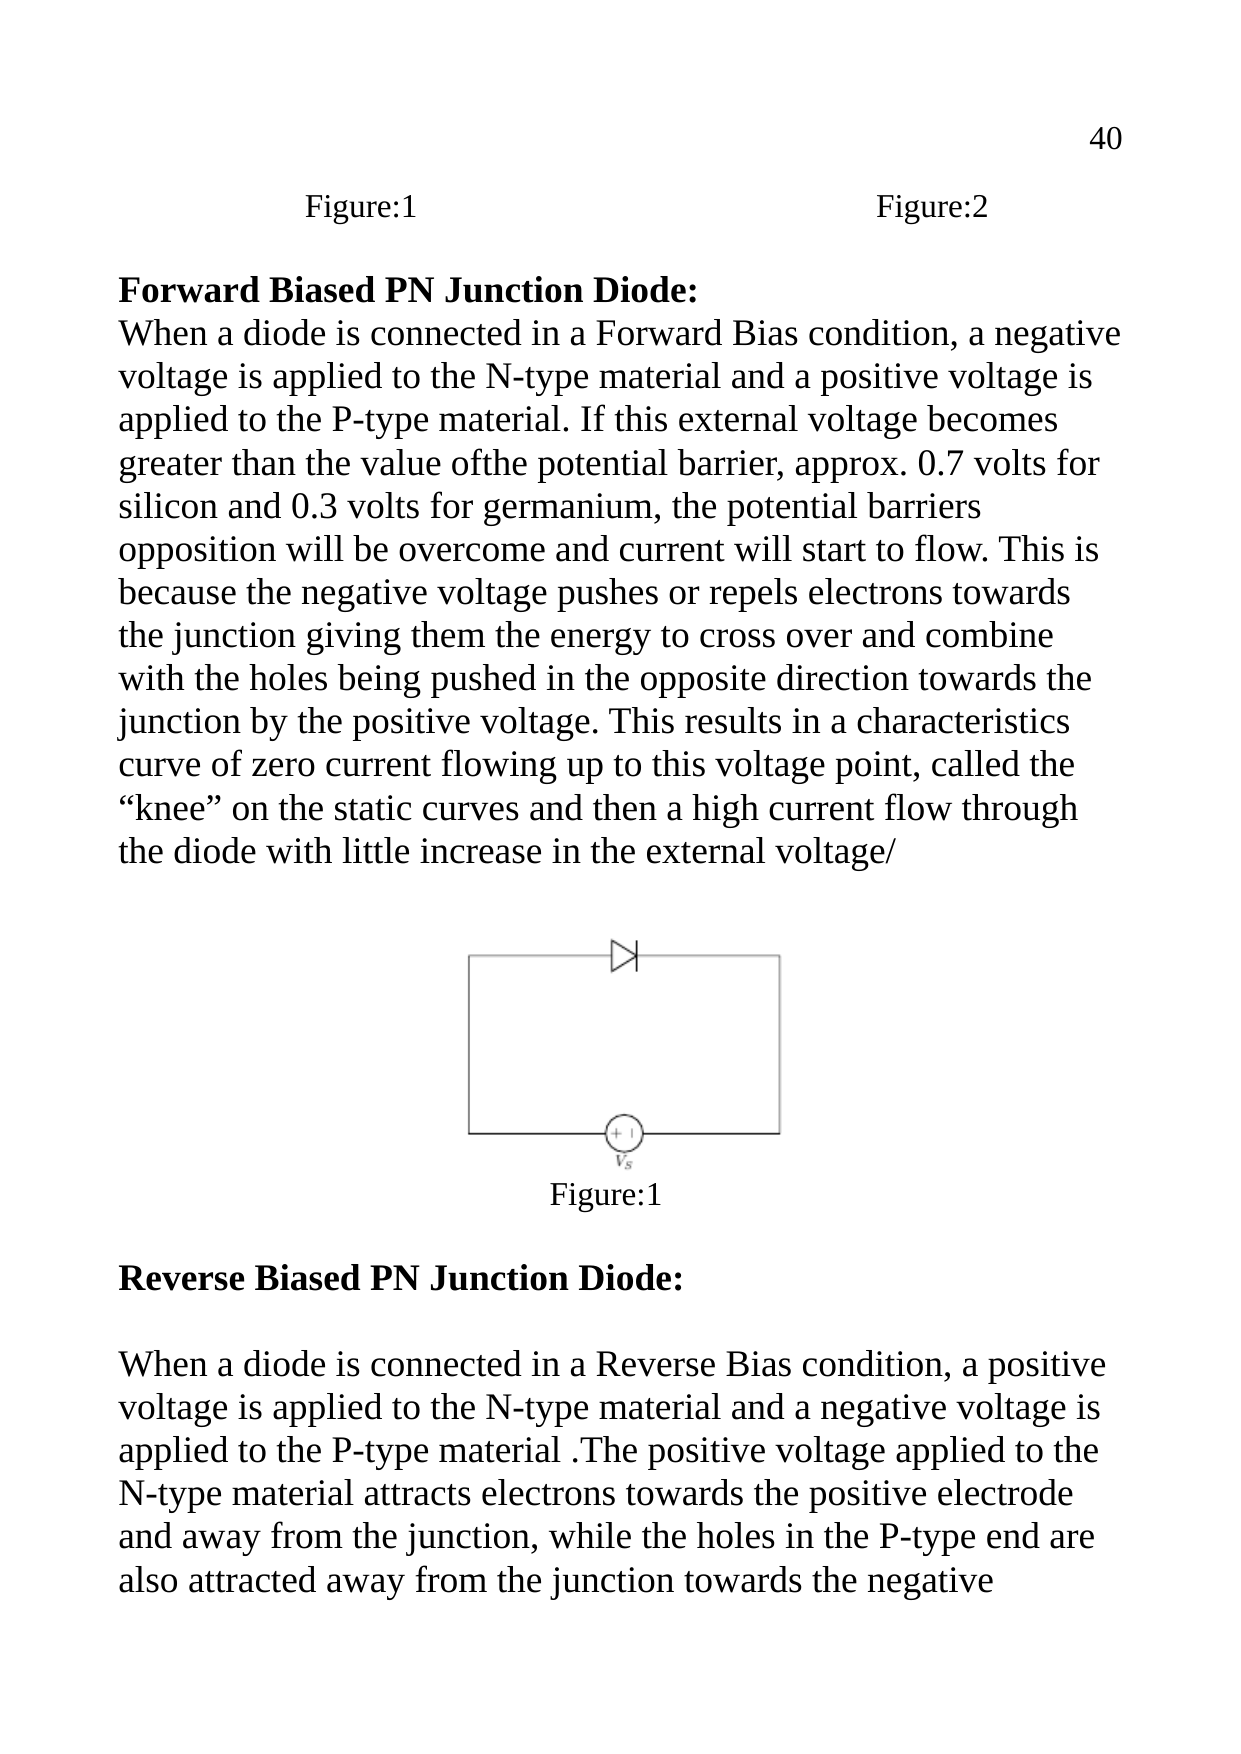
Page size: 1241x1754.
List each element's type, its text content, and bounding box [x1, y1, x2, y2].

text Reverse Biased PN Junction Diode: [118, 1255, 1122, 1298]
text Forward Biased PN Junction Diode: [118, 267, 1122, 311]
text Figure:1 [118, 1174, 1122, 1212]
text Figure:1 Figure:2 [118, 186, 1122, 224]
picture [412, 914, 828, 1174]
text When a diode is connected in a Forward Bias condition, a negative voltage is applied to the N-type material and a positive voltage is applied to the P-type material. If this external voltage becomes greater than the value ofthe potential barrier, approx. 0.7 volts for silicon and 0.3 volts for germanium, the potential barriers opposition will be overcome and current will start to flow. This is because the negative voltage pushes or repels electrons towards the junction giving them the energy to cross over and combine with the holes being pushed in the opposite direction towards the junction by the positive voltage. This results in a characteristics curve of zero current flowing up to this voltage point, called the “knee” on the static curves and then a high current flow through the diode with little increase in the external voltage/ [118, 311, 1122, 871]
text When a diode is connected in a Reverse Bias condition, a positive voltage is applied to the N-type material and a negative voltage is applied to the P-type material .The positive voltage applied to the N-type material attracts electrons towards the positive electrode and away from the junction, while the holes in the P-type end are also attracted away from the junction towards the negative [118, 1341, 1122, 1600]
